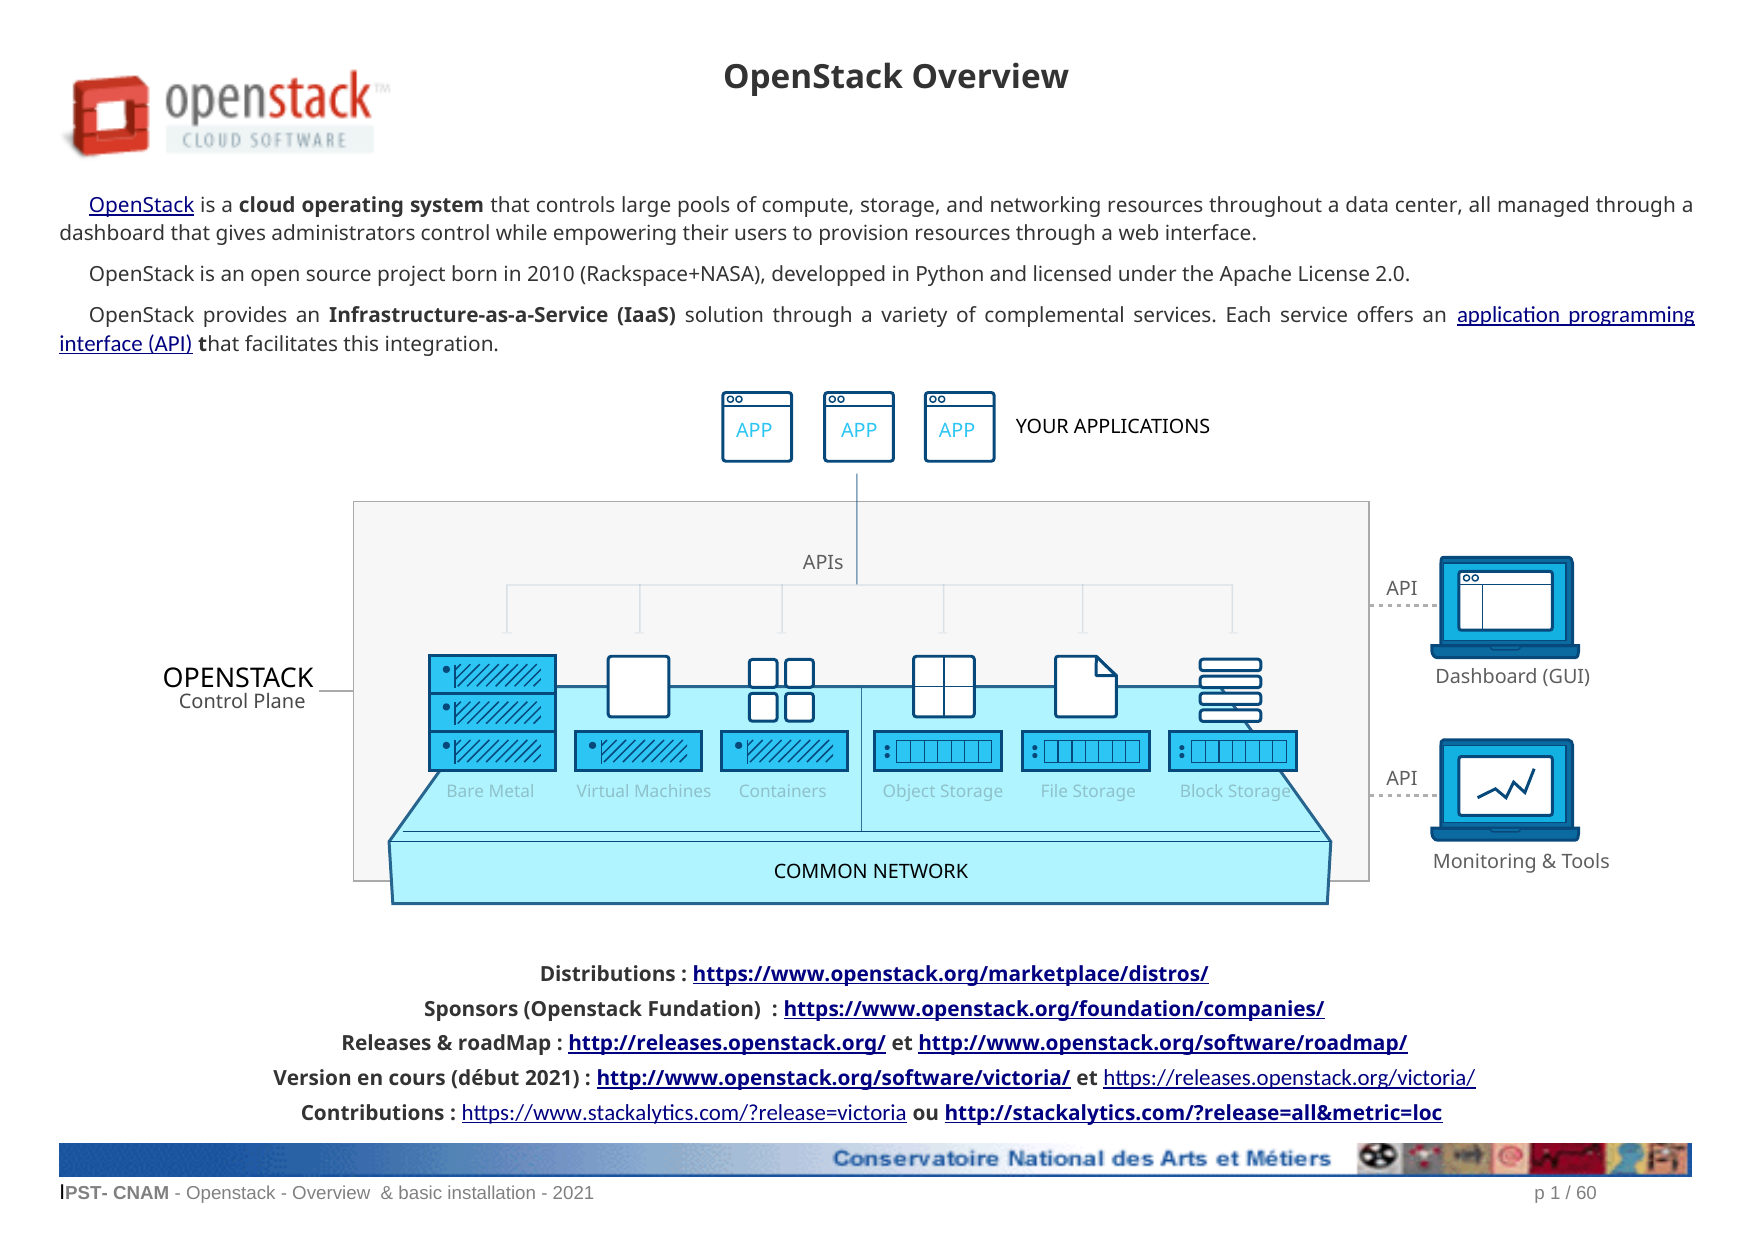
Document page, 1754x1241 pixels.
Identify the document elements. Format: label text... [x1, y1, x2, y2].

text OpenStack Overview [59, 53, 1695, 165]
text Distributions : https://www.openstack.org/marketplace/distros/ [59, 959, 1695, 987]
picture [59, 66, 391, 165]
text OpenStack is a cloud operating system that controls large pools of compute, storage, and networking resources throughout a data center, all managed through a dashboard that gives administrators control while empowering their users to provision resources through a web interface. [59, 190, 1695, 247]
text Releases & roadMap : http://releases.openstack.org/ et http://www.openstack.org/software/roadmap/ [59, 1028, 1695, 1057]
text Sponsors (Openstack Fundation) : https://www.openstack.org/foundation/companies/ [59, 994, 1695, 1022]
text OpenStack provides an Infrastructure-as-a-Service (IaaS) solution through a variety of complemental services. Each service offers an application programming interface (API) that facilitates this integration. [59, 300, 1695, 357]
text OpenStack is an open source project born in 2010 (Rackspace+NASA), developped in Python and licensed under the Apache License 2.0. [59, 259, 1695, 288]
text Version en cours (début 2021) : http://www.openstack.org/software/victoria/ et https://releases.openstack.org/victoria/ [59, 1063, 1695, 1091]
text Contributions : https://www.stackalytics.com/?release=victoria ou http://stackalytics.com/?release=all&metric=loc [59, 1098, 1695, 1126]
